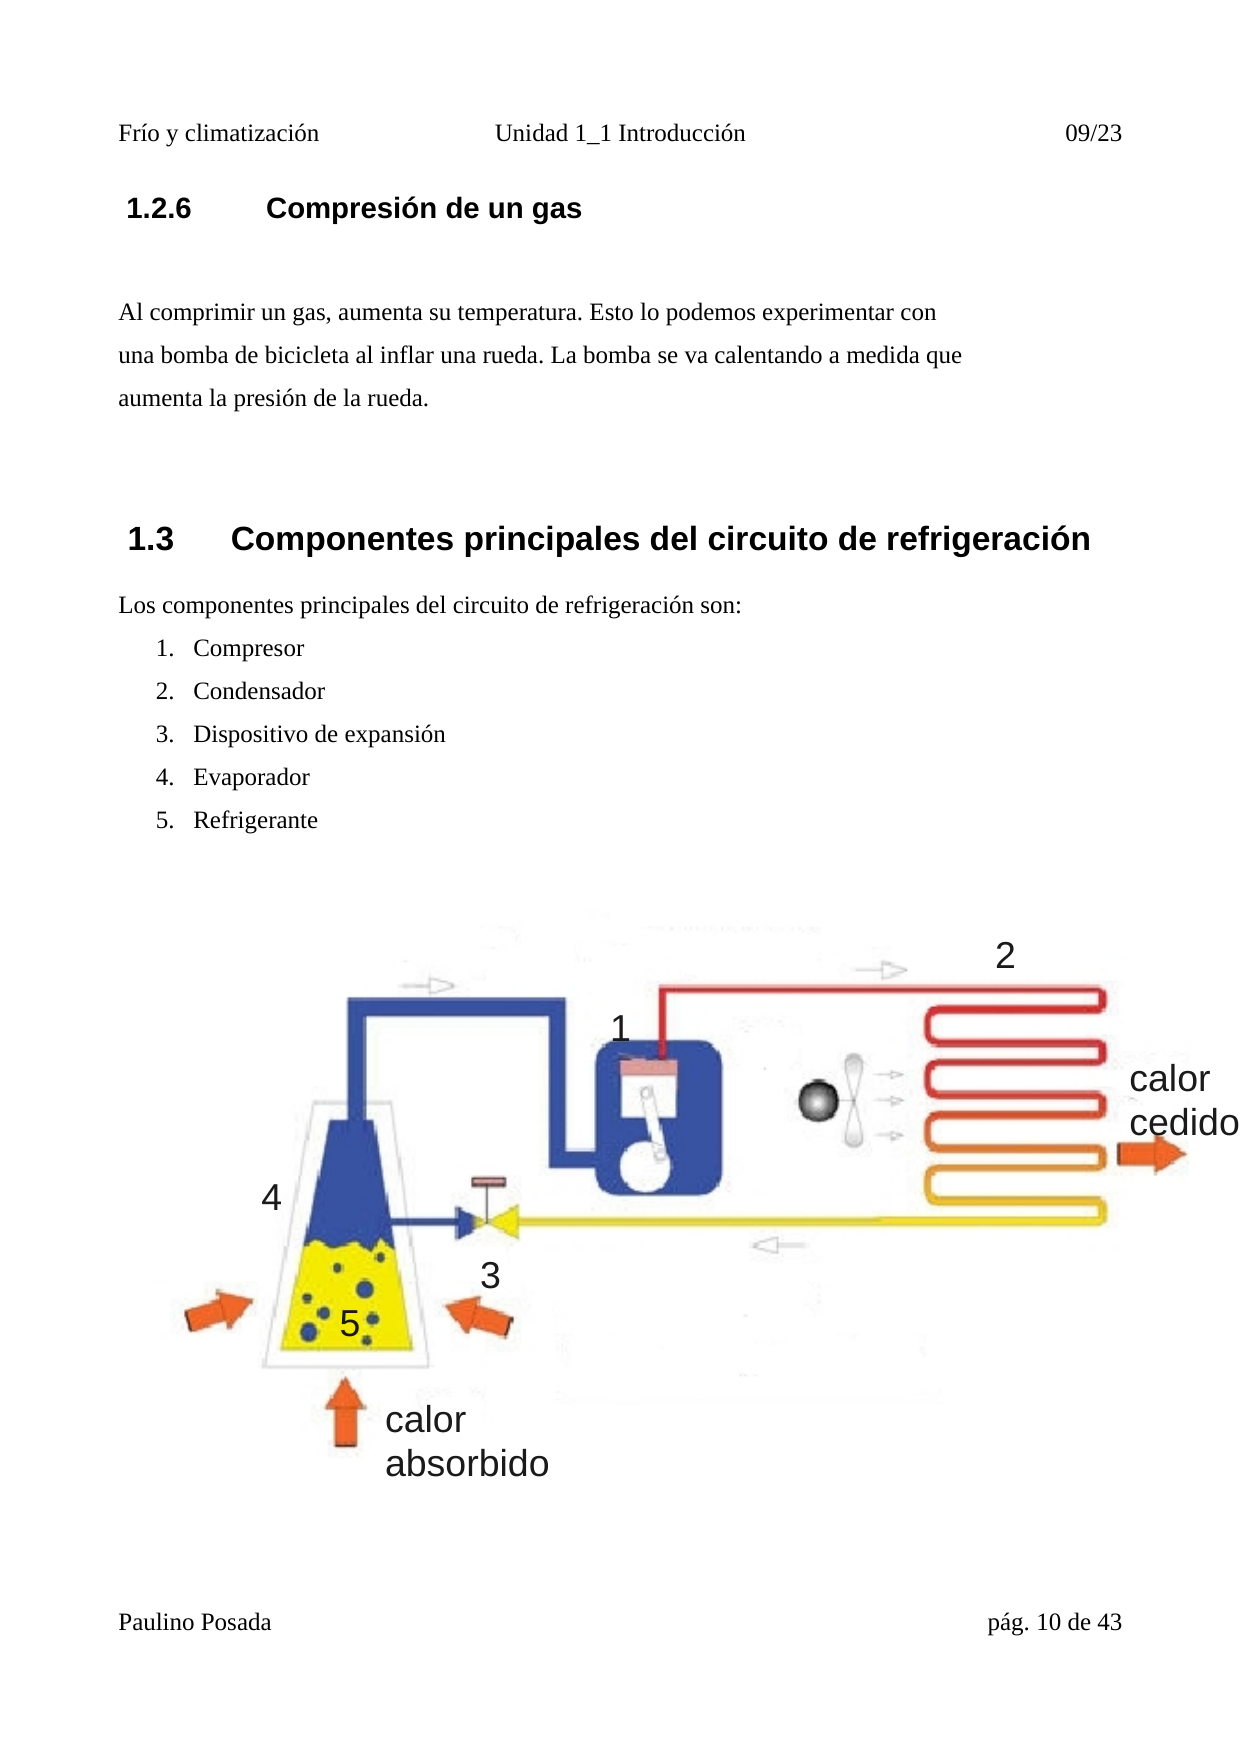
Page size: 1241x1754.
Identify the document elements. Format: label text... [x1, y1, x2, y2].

list Evaporador [156, 762, 1122, 791]
text aumenta la presión de la rueda. [118, 383, 1122, 412]
text Al comprimir un gas, aumenta su temperatura. Esto lo podemos experimentar con [118, 297, 1122, 326]
list Refrigerante [156, 805, 1122, 834]
subtitle Componentes principales del circuito de refrigeración [118, 519, 1122, 558]
list Condensador [156, 676, 1122, 705]
list Compresor [156, 633, 1122, 662]
text una bomba de bicicleta al inflar una rueda. La bomba se va calentando a medida que [118, 340, 1122, 369]
text Los componentes principales del circuito de refrigeración son: [118, 590, 1122, 618]
list Dispositivo de expansión [156, 719, 1122, 748]
picture [126, 864, 1224, 1477]
subtitle Compresión de un gas [118, 191, 1122, 225]
